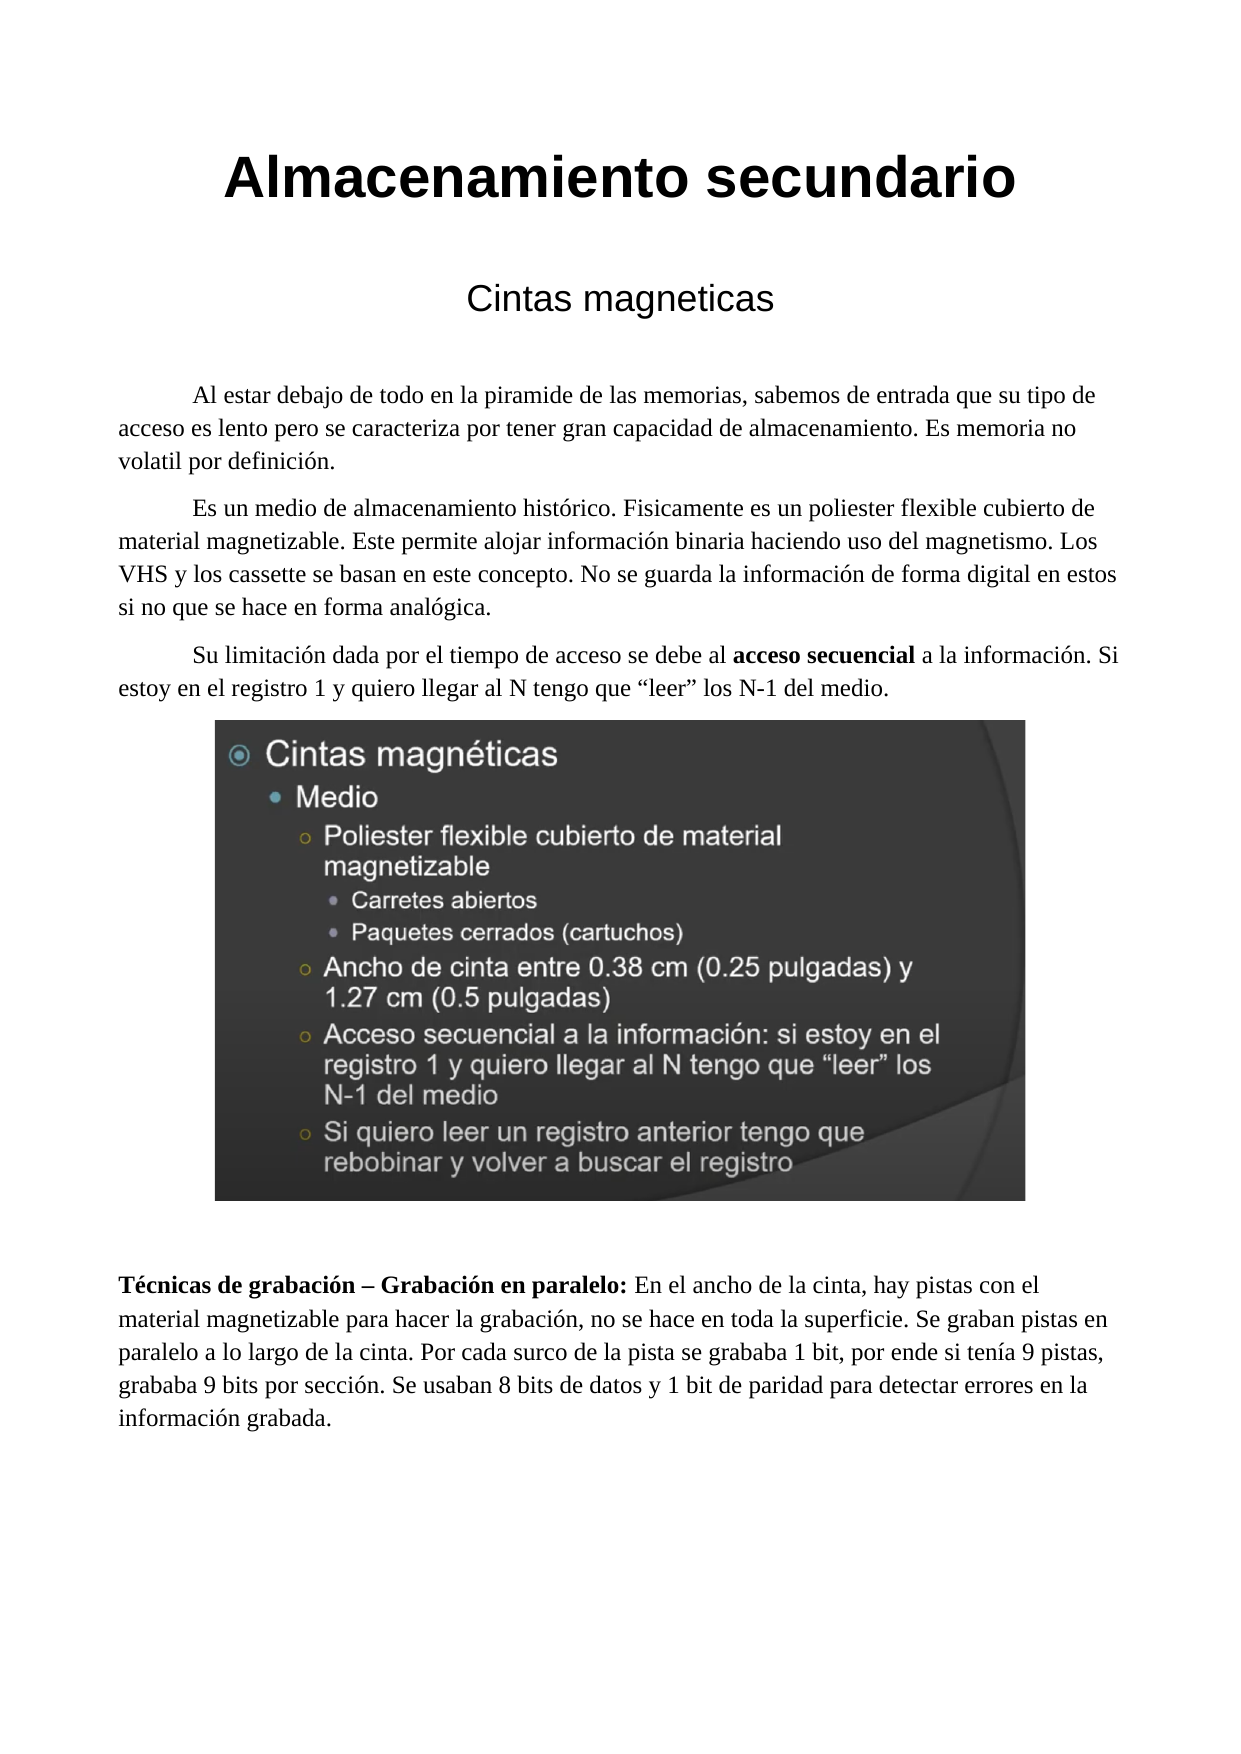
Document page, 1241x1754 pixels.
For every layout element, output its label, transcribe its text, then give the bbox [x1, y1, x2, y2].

text Técnicas de grabación – Grabación en paralelo: En el ancho de la cinta, hay pistas con el material magnetizable para hacer la grabación, no se hace en toda la superficie. Se graban pistas en paralelo a lo largo de la cinta. Por cada surco de la pista se grababa 1 bit, por ende si tenía 9 pistas, grababa 9 bits por sección. Se usaban 8 bits de datos y 1 bit de paridad para detectar errores en la información grabada. [118, 721, 1122, 1431]
picture [214, 720, 1026, 1201]
title Almacenamiento secundario [118, 143, 1122, 210]
text Al estar debajo de todo en la piramide de las memorias, sabemos de entrada que su tipo de acceso es lento pero se caracteriza por tener gran capacidad de almacenamiento. Es memoria no volatil por definición. [118, 380, 1122, 474]
text Es un medio de almacenamiento histórico. Fisicamente es un poliester flexible cubierto de material magnetizable. Este permite alojar información binaria haciendo uso del magnetismo. Los VHS y los cassette se basan en este concepto. No se guarda la información de forma digital en estos si no que se hace en forma analógica. [118, 493, 1122, 621]
text Su limitación dada por el tiempo de acceso se debe al acceso secuencial a la información. Si estoy en el registro 1 y quiero llegar al N tengo que “leer” los N-1 del medio. [118, 640, 1122, 702]
subtitle Cintas magneticas [118, 277, 1122, 320]
